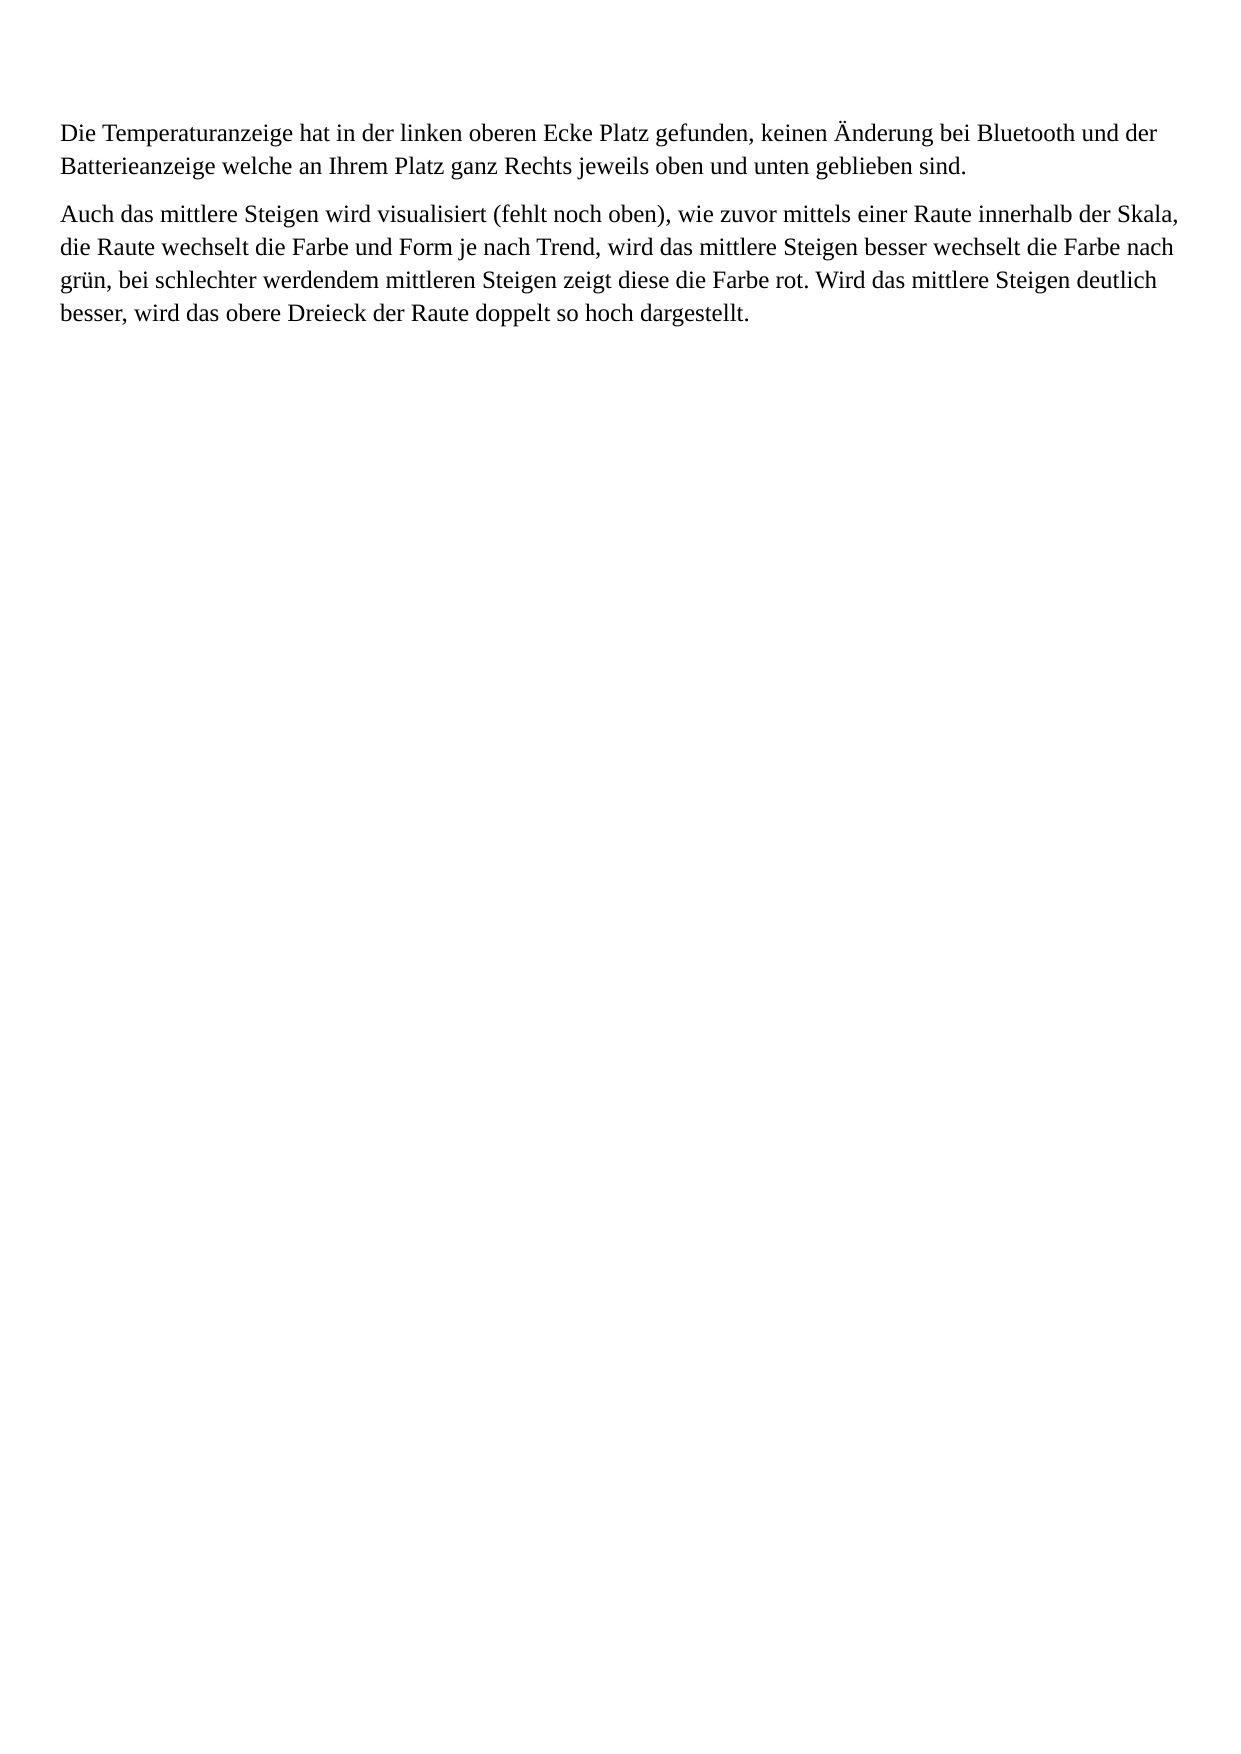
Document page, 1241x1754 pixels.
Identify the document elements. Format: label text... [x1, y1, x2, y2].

text Die Temperaturanzeige hat in der linken oberen Ecke Platz gefunden, keinen Änderung bei Bluetooth und der Batterieanzeige welche an Ihrem Platz ganz Rechts jeweils oben und unten geblieben sind. [60, 118, 1207, 180]
text Auch das mittlere Steigen wird visualisiert (fehlt noch oben), wie zuvor mittels einer Raute innerhalb der Skala, die Raute wechselt die Farbe und Form je nach Trend, wird das mittlere Steigen besser wechselt die Farbe nach grün, bei schlechter werdendem mittleren Steigen zeigt diese die Farbe rot. Wird das mittlere Steigen deutlich besser, wird das obere Dreieck der Raute doppelt so hoch dargestellt. [60, 199, 1207, 327]
